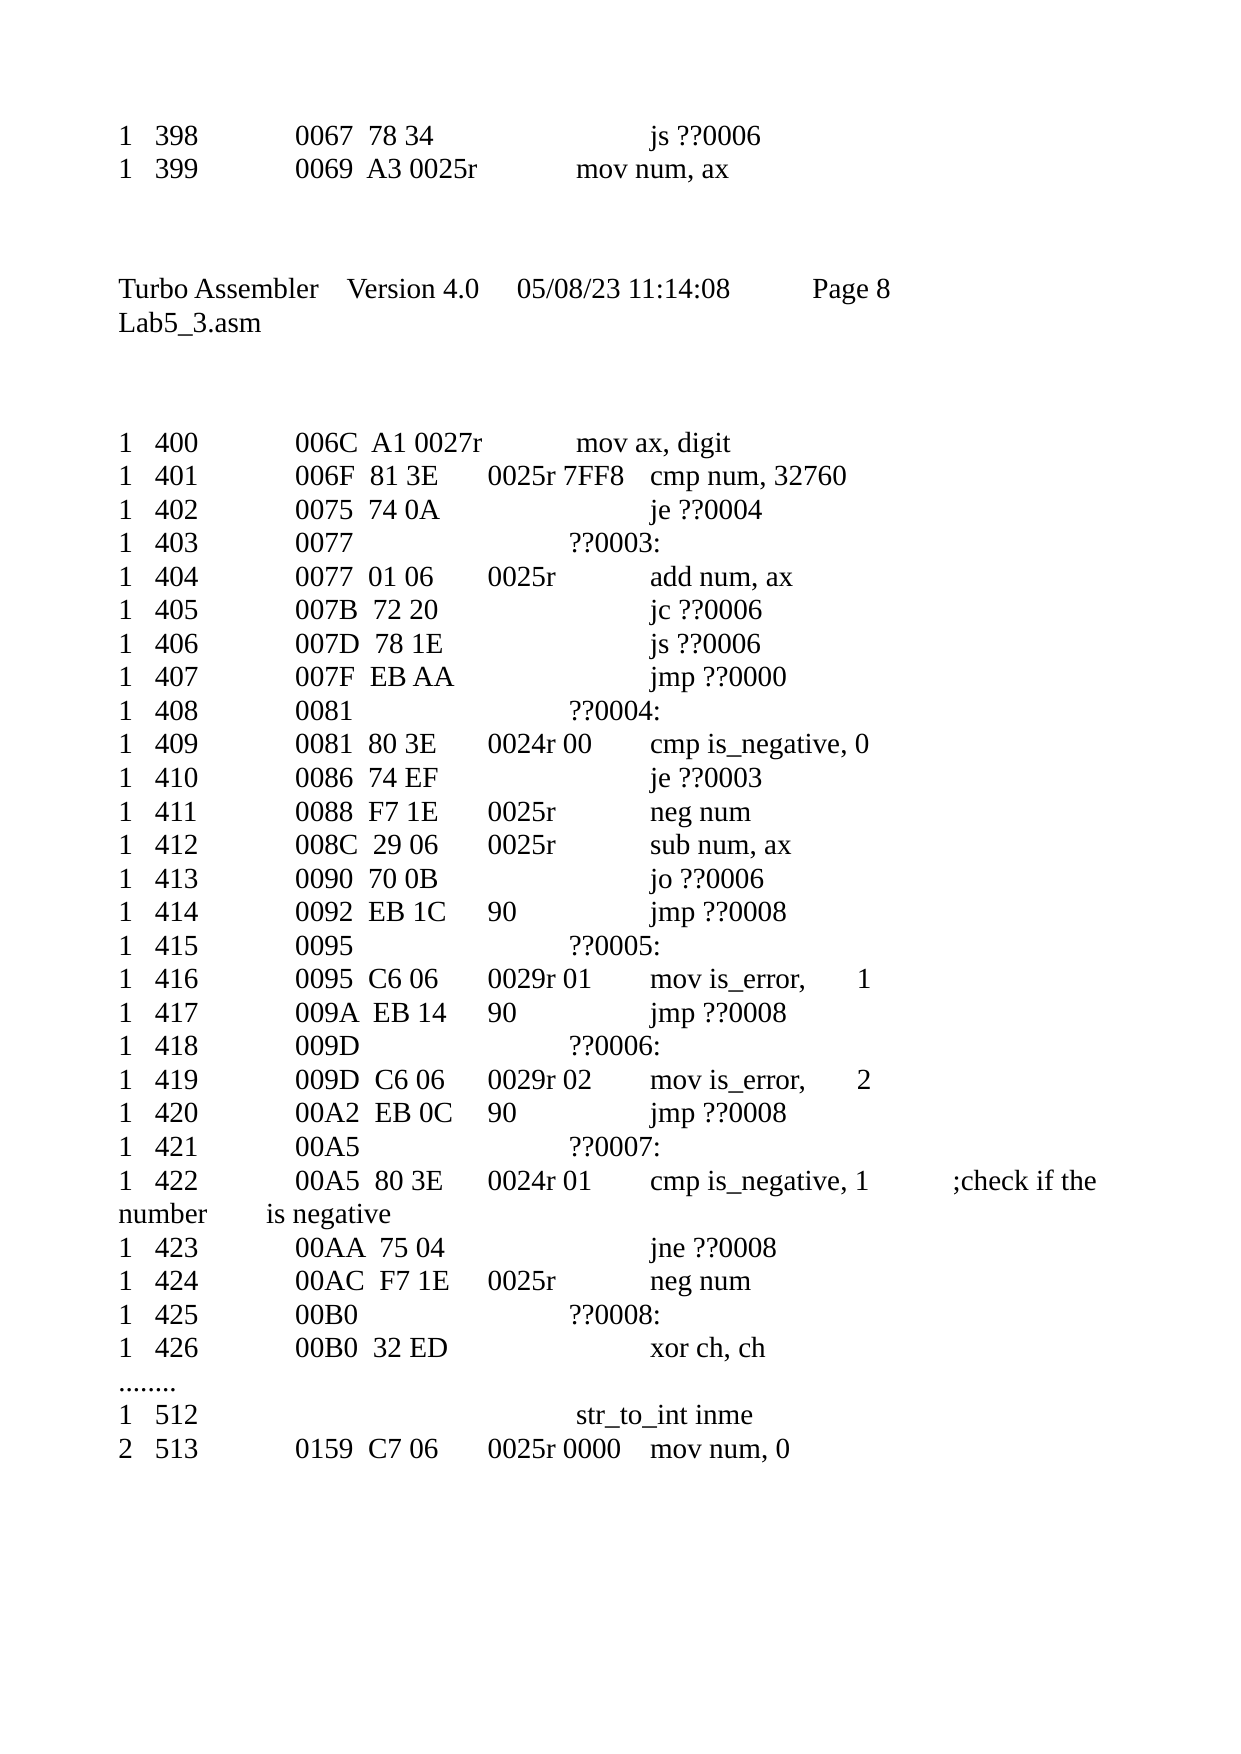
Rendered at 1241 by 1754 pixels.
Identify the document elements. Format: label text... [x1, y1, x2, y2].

text 1 399 0069 A3 0025r mov num, ax [118, 152, 1122, 185]
text Turbo Assembler Version 4.0 05/08/23 11:14:08 Page 8 [118, 271, 1122, 305]
text 1 418 009D ??0006: [118, 1028, 1122, 1062]
text 1 410 0086 74 EF je ??0003 [118, 760, 1122, 794]
text 1 406 007D 78 1E js ??0006 [118, 626, 1122, 659]
text 1 416 0095 C6 06 0029r 01 mov is_error, 1 [118, 961, 1122, 995]
text 1 400 006C A1 0027r mov ax, digit [118, 425, 1122, 458]
text 1 405 007B 72 20 jc ??0006 [118, 592, 1122, 626]
text 1 414 0092 EB 1C 90 jmp ??0008 [118, 894, 1122, 928]
text Lab5_3.asm [118, 305, 1122, 338]
text 1 512 str_to_int inme [118, 1397, 1122, 1431]
text ........ [118, 1364, 1122, 1397]
text 1 419 009D C6 06 0029r 02 mov is_error, 2 [118, 1062, 1122, 1096]
text 1 411 0088 F7 1E 0025r neg num [118, 794, 1122, 827]
text 1 407 007F EB AA jmp ??0000 [118, 659, 1122, 693]
text 1 409 0081 80 3E 0024r 00 cmp is_negative, 0 [118, 727, 1122, 760]
text 1 404 0077 01 06 0025r add num, ax [118, 559, 1122, 592]
text 1 412 008C 29 06 0025r sub num, ax [118, 827, 1122, 861]
text 1 401 006F 81 3E 0025r 7FF8 cmp num, 32760 [118, 458, 1122, 492]
text 1 421 00A5 ??0007: [118, 1129, 1122, 1163]
text 1 424 00AC F7 1E 0025r neg num [118, 1263, 1122, 1297]
text 1 417 009A EB 14 90 jmp ??0008 [118, 995, 1122, 1028]
text 1 415 0095 ??0005: [118, 928, 1122, 961]
text 1 420 00A2 EB 0C 90 jmp ??0008 [118, 1096, 1122, 1129]
text 2 513 0159 C7 06 0025r 0000 mov num, 0 [118, 1431, 1122, 1464]
text 1 402 0075 74 0A je ??0004 [118, 492, 1122, 525]
text 1 426 00B0 32 ED xor ch, ch [118, 1330, 1122, 1364]
text 1 423 00AA 75 04 jne ??0008 [118, 1230, 1122, 1263]
text 1 425 00B0 ??0008: [118, 1297, 1122, 1330]
text 1 422 00A5 80 3E 0024r 01 cmp is_negative, 1 ;check if the number is negative [118, 1163, 1122, 1230]
text 1 413 0090 70 0B jo ??0006 [118, 861, 1122, 894]
text 1 408 0081 ??0004: [118, 693, 1122, 727]
text 1 403 0077 ??0003: [118, 525, 1122, 559]
text 1 398 0067 78 34 js ??0006 [118, 118, 1122, 152]
